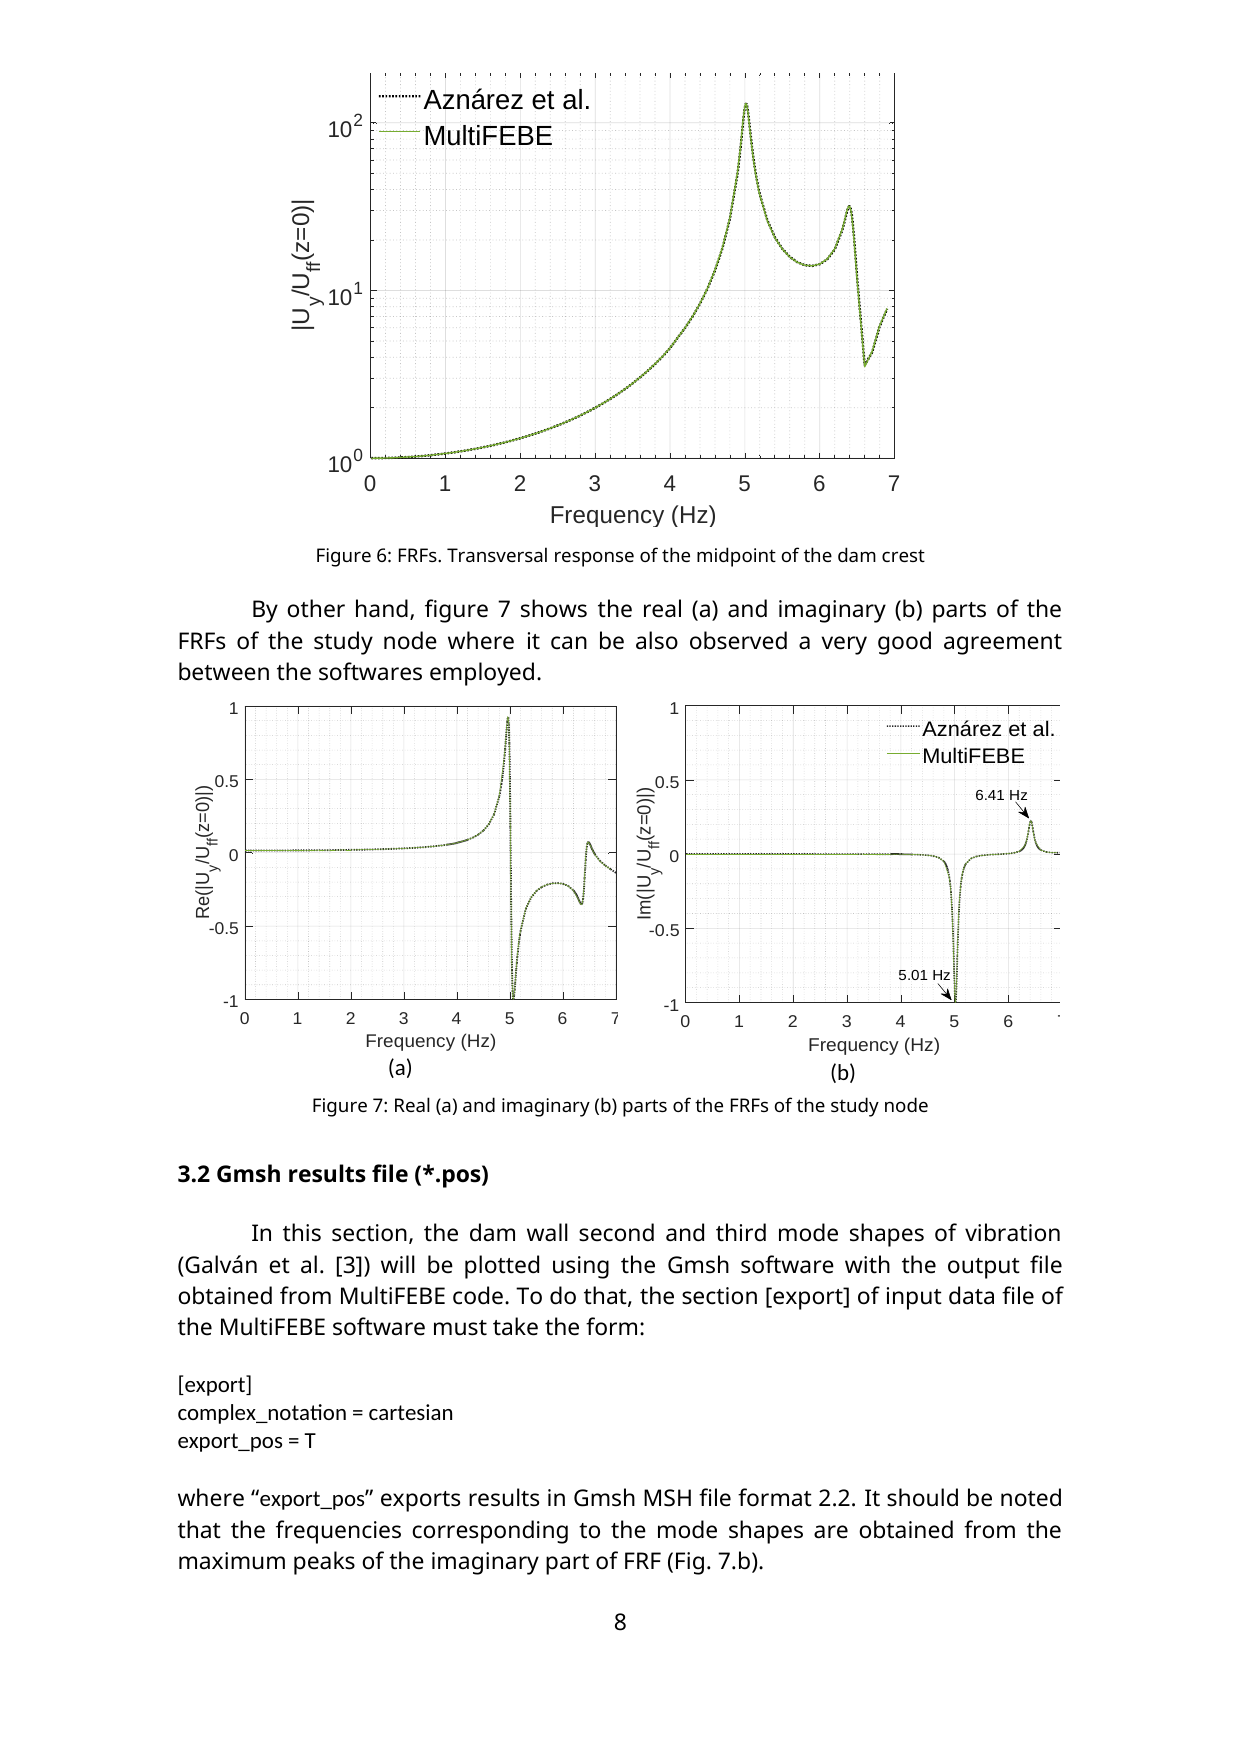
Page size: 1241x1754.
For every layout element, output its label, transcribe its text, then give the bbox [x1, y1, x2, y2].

text In this section, the dam wall second and third mode shapes of vibration (Galván et al. [3]) will be plotted using the Gmsh software with the output file obtained from MultiFEBE code. To do that, the section [export] of input data file of the MultiFEBE software must take the form: [177, 1217, 1063, 1342]
table_header (a) [177, 687, 623, 1086]
text [export] [177, 1370, 1063, 1398]
text export_pos = T [177, 1426, 1063, 1454]
table_header (b) [623, 687, 1063, 1086]
table_cell Figure 6: FRFs. Transversal response of the midpoint of the dam crest [177, 536, 1063, 581]
text 3.2 Gmsh results file (*.pos) [177, 1158, 1063, 1189]
table_header [177, 74, 1063, 536]
table_cell Figure 7: Real (a) and imaginary (b) parts of the FRFs of the study node [177, 1086, 1063, 1130]
text By other hand, figure 7 shows the real (a) and imaginary (b) parts of the FRFs of the study node where it can be also observed a very good agreement between the softwares employed. [177, 593, 1063, 687]
text where “export_pos” exports results in Gmsh MSH file format 2.2. It should be noted that the frequencies corresponding to the mode shapes are obtained from the maximum peaks of the imaginary part of FRF (Fig. 7.b). [177, 1482, 1063, 1576]
text complex_notation = cartesian [177, 1398, 1063, 1426]
